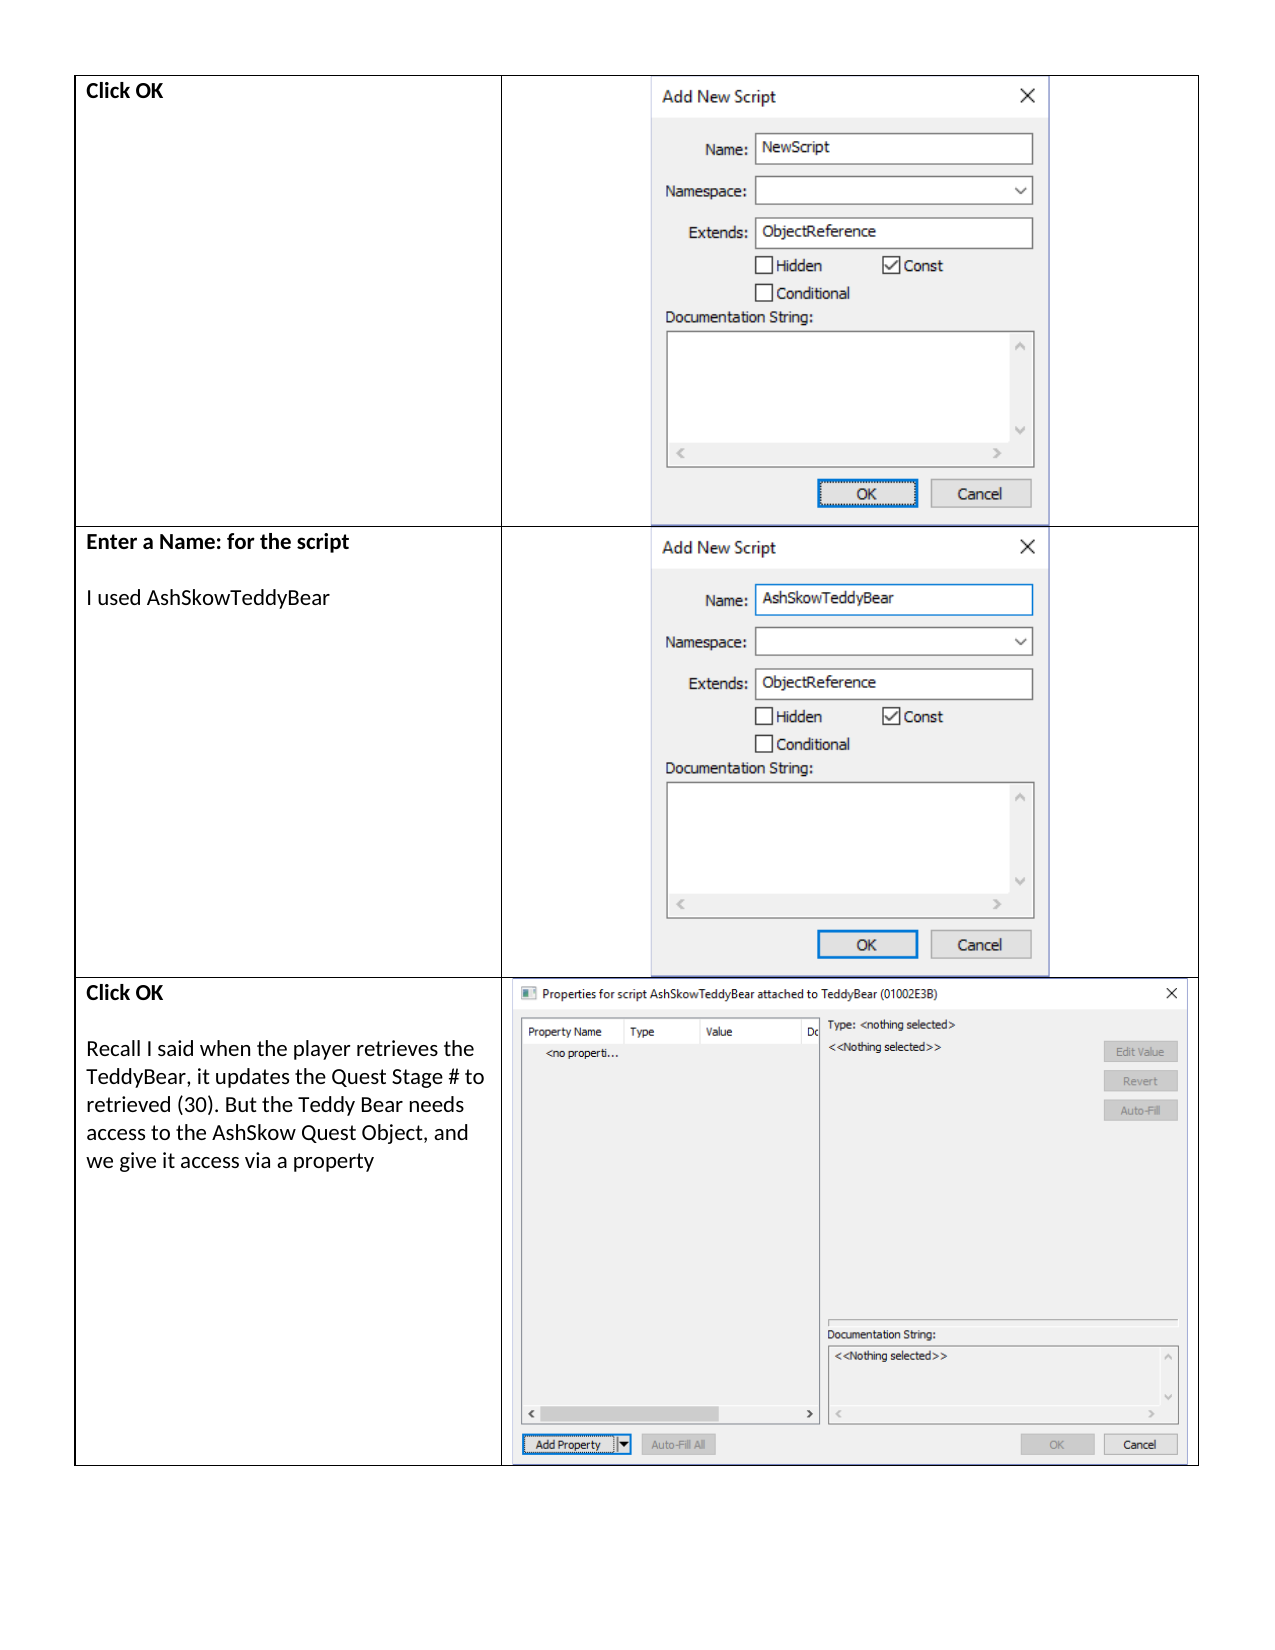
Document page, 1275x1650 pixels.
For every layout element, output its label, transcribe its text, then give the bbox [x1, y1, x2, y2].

table_cell [1188, 978, 1198, 1465]
table_cell [1050, 76, 1198, 526]
table_cell Click OK Recall I said when the player retrieves the TeddyBear, it updates the Quest Stage # to retrieved (30). But the Teddy Bear needs access to the AshSkow Quest Object, and we give it access via a property [76, 978, 501, 1465]
table_cell Click OK [76, 76, 501, 526]
table_cell [502, 978, 512, 1465]
table_cell Enter a Name: for the script I used AshSkowTeddyBear [76, 527, 501, 977]
table_cell [502, 527, 650, 977]
table_cell [502, 76, 650, 526]
table_cell [1050, 527, 1198, 977]
